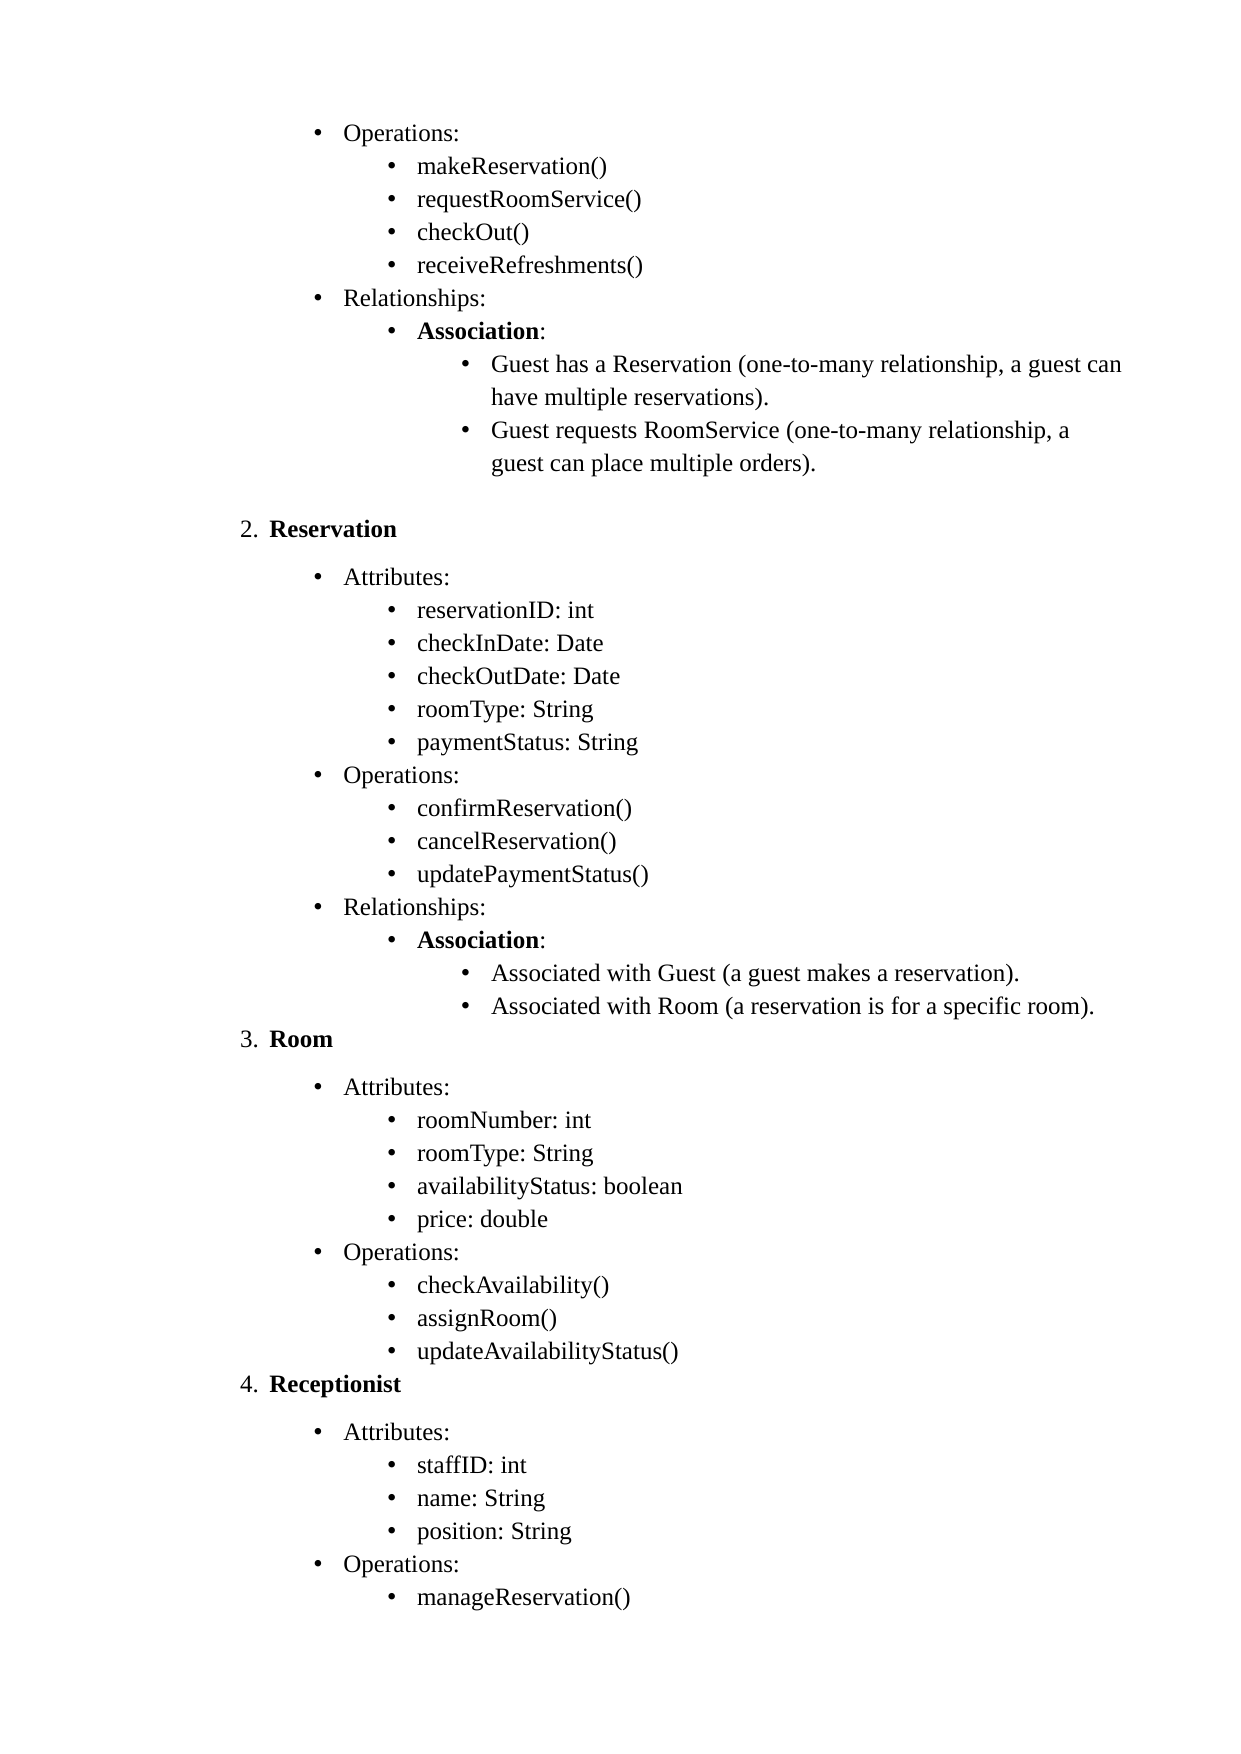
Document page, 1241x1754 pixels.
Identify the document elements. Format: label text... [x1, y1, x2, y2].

list Relationships: [313, 892, 1123, 921]
list checkOut() [387, 217, 1123, 246]
list staffID: int [387, 1450, 1123, 1478]
list Associated with Room (a reservation is for a specific room). [461, 991, 1123, 1020]
list reservationID: int [387, 595, 1123, 624]
list position: String [387, 1516, 1123, 1544]
list Operations: [313, 118, 1123, 147]
list Attributes: [313, 562, 1123, 591]
list availabilityStatus: boolean [387, 1171, 1123, 1200]
list updateAvailabilityStatus() [387, 1336, 1123, 1365]
list Receptionist [240, 1369, 1123, 1398]
list Guest requests RoomService (one-to-many relationship, a guest can place multiple orders). [461, 415, 1123, 477]
list cancelReservation() [387, 826, 1123, 855]
list updatePaymentStatus() [387, 859, 1123, 888]
list paymentStatus: String [387, 727, 1123, 756]
list name: String [387, 1483, 1123, 1511]
list Operations: [313, 1237, 1123, 1266]
list Operations: [313, 760, 1123, 789]
list checkOutDate: Date [387, 661, 1123, 690]
list Associated with Guest (a guest makes a reservation). [461, 958, 1123, 987]
list roomNumber: int [387, 1105, 1123, 1134]
list Relationships: [313, 283, 1123, 312]
list roomType: String [387, 694, 1123, 723]
list checkInDate: Date [387, 628, 1123, 657]
list makeReservation() [387, 151, 1123, 180]
list requestRoomService() [387, 184, 1123, 213]
list Operations: [313, 1549, 1123, 1577]
list Attributes: [313, 1417, 1123, 1445]
list Reservation [240, 514, 1123, 543]
list Guest has a Reservation (one-to-many relationship, a guest can have multiple reservations). [461, 349, 1123, 411]
list Room [240, 1024, 1123, 1053]
list Association: [387, 316, 1123, 345]
list price: double [387, 1204, 1123, 1233]
list roomType: String [387, 1138, 1123, 1167]
list receiveRefreshments() [387, 250, 1123, 279]
list checkAvailability() [387, 1270, 1123, 1299]
list Attributes: [313, 1072, 1123, 1101]
list confirmReservation() [387, 793, 1123, 822]
list Association: [387, 925, 1123, 954]
list assignRoom() [387, 1303, 1123, 1332]
list manageReservation() [387, 1582, 1123, 1611]
